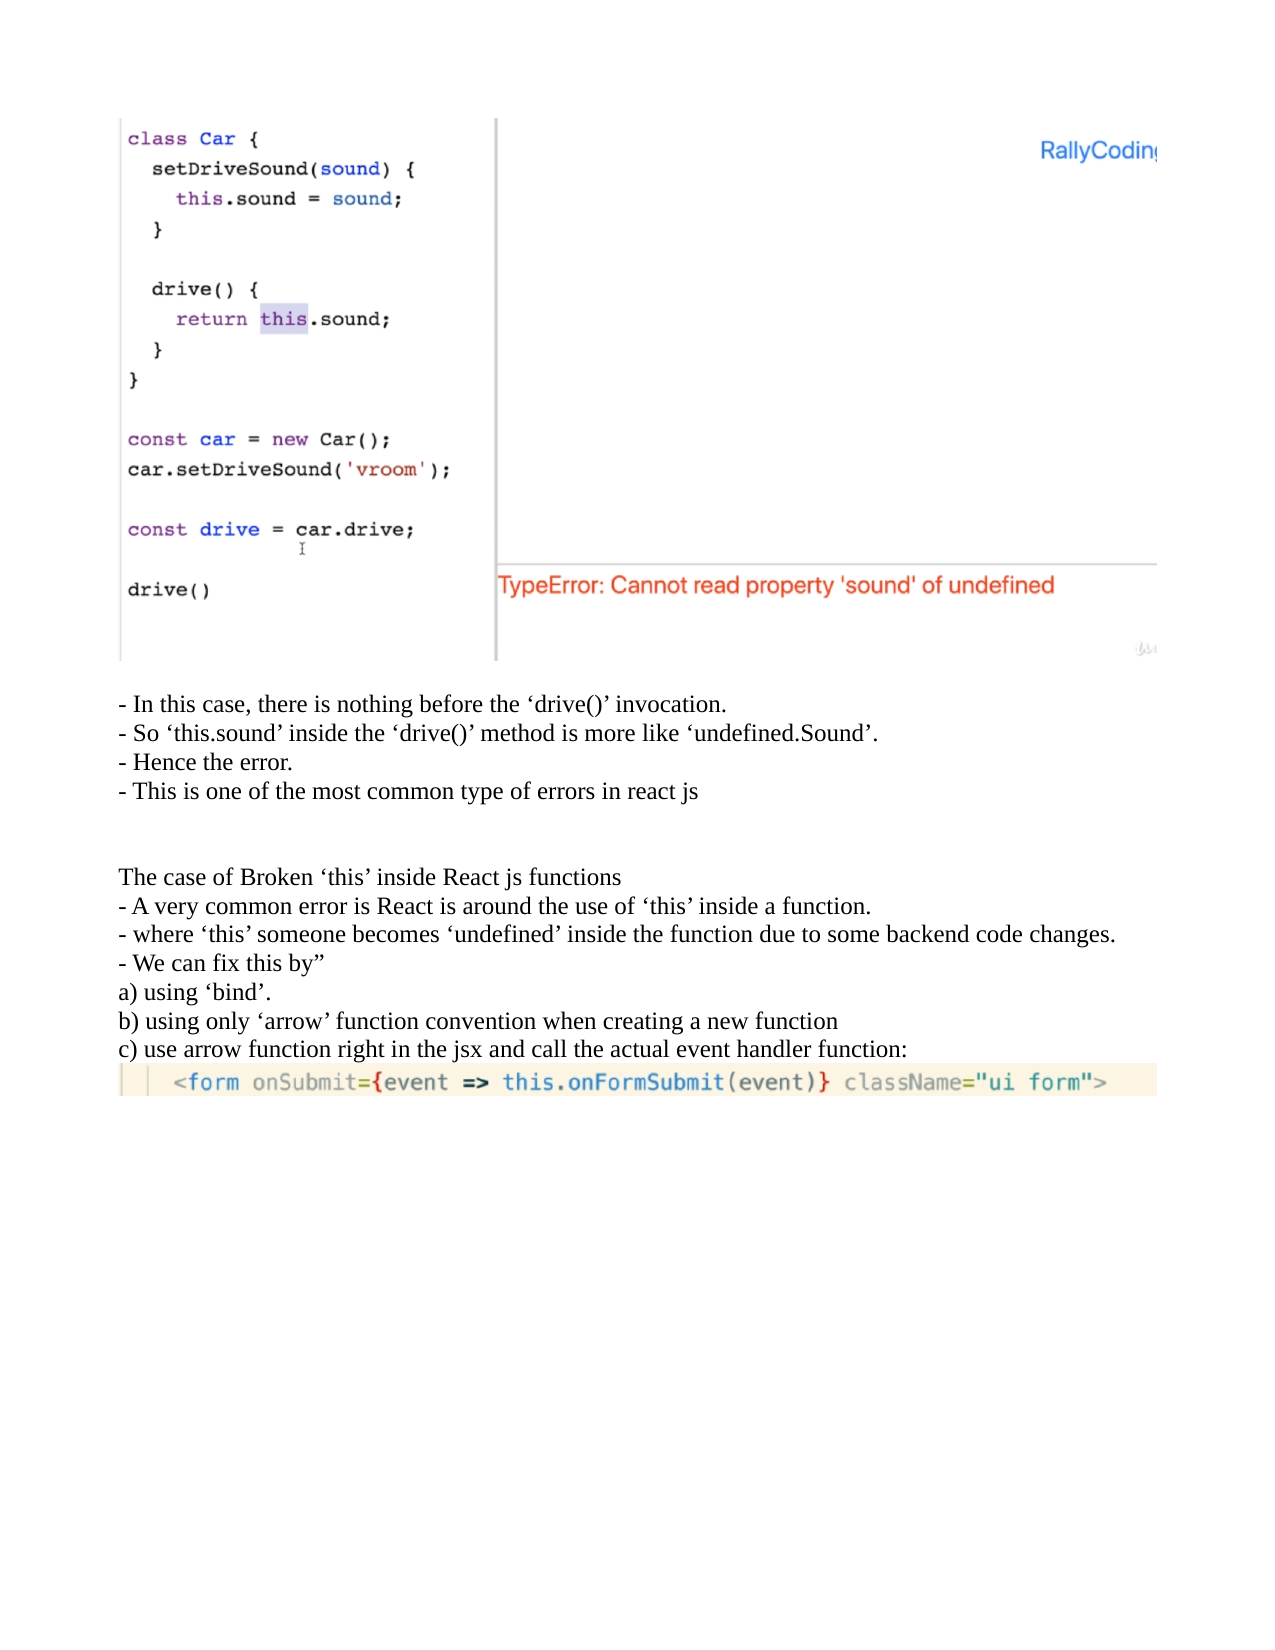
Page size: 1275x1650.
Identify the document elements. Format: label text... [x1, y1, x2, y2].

text The case of Broken ‘this’ inside React js functions [118, 862, 1157, 891]
picture [118, 118, 1157, 661]
text - A very common error is React is around the use of ‘this’ inside a function. [118, 891, 1157, 919]
text c) use arrow function right in the jsx and call the actual event handler function: [118, 1034, 1157, 1063]
text b) using only ‘arrow’ function convention when creating a new function [118, 1006, 1157, 1034]
text - This is one of the most common type of errors in react js [118, 776, 1157, 804]
text - In this case, there is nothing before the ‘drive()’ invocation. [118, 689, 1157, 718]
text - where ‘this’ someone becomes ‘undefined’ inside the function due to some backend code changes. [118, 919, 1157, 948]
text - We can fix this by” [118, 948, 1157, 977]
picture [118, 1063, 1157, 1096]
text a) using ‘bind’. [118, 977, 1157, 1006]
text - So ‘this.sound’ inside the ‘drive()’ method is more like ‘undefined.Sound’. [118, 718, 1157, 747]
text - Hence the error. [118, 747, 1157, 776]
